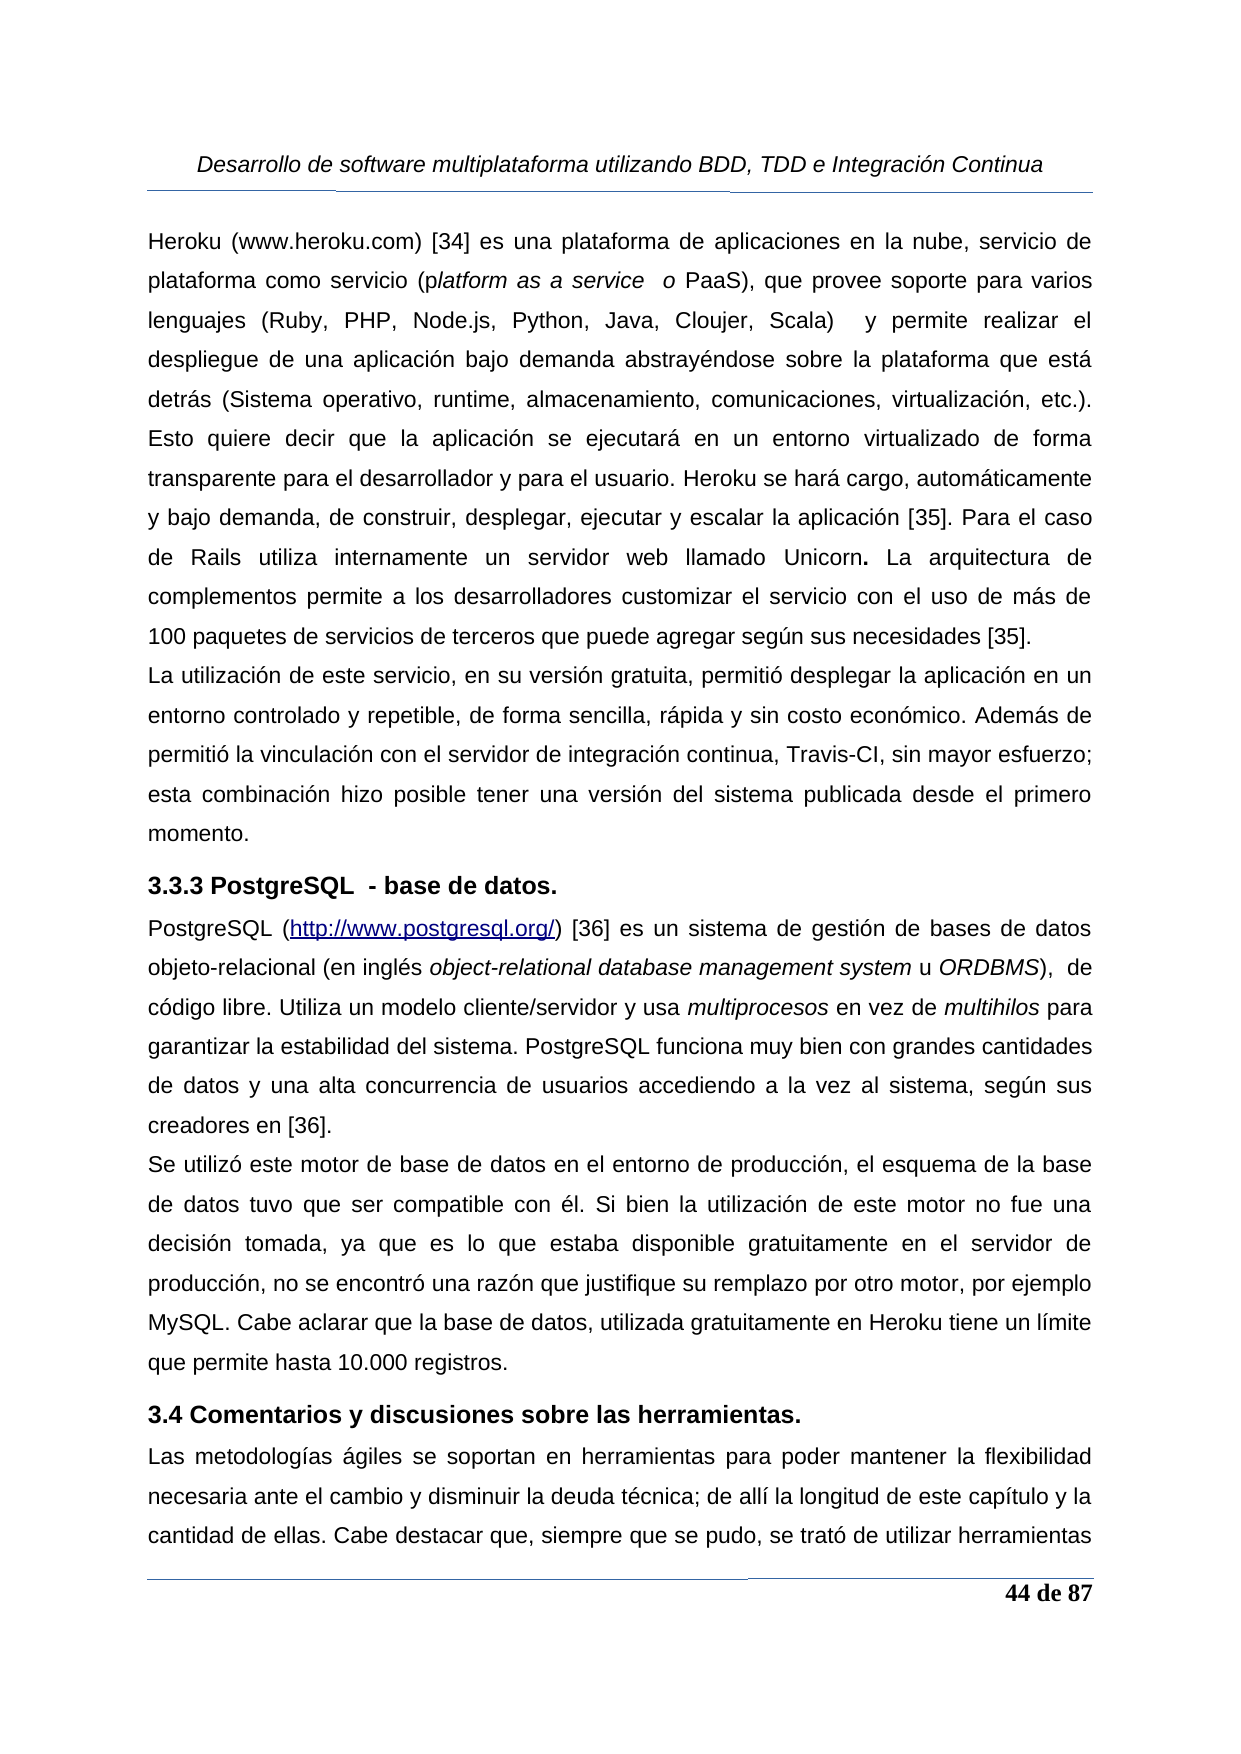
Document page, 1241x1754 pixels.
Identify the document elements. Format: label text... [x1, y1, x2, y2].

text 3.4 Comentarios y discusiones sobre las herramientas. [148, 1400, 1093, 1429]
text Se utilizó este motor de base de datos en el entorno de producción, el esquema de la base de datos tuvo que ser compatible con él. Si bien la utilización de este motor no fue una decisión tomada, ya que es lo que estaba disponible gratuitamente en el servidor de producción, no se encontró una razón que justifique su remplazo por otro motor, por ejemplo MySQL. Cabe aclarar que la base de datos, utilizada gratuitamente en Heroku tiene un límite que permite hasta 10.000 registros. [148, 1151, 1093, 1375]
text La utilización de este servicio, en su versión gratuita, permitió desplegar la aplicación en un entorno controlado y repetible, de forma sencilla, rápida y sin costo económico. Además de permitió la vinculación con el servidor de integración continua, Travis-CI, sin mayor esfuerzo; esta combinación hizo posible tener una versión del sistema publicada desde el primero momento. [148, 662, 1093, 846]
text PostgreSQL (http://www.postgresql.org/) [36] es un sistema de gestión de bases de datos objeto-relacional (en inglés object-relational database management system u ORDBMS), de código libre. Utiliza un modelo cliente/servidor y usa multiprocesos en vez de multihilos para garantizar la estabilidad del sistema. PostgreSQL funciona muy bien con grandes cantidades de datos y una alta concurrencia de usuarios accediendo a la vez al sistema, según sus creadores en [36]. [148, 914, 1093, 1138]
text Las metodologías ágiles se soportan en herramientas para poder mantener la flexibilidad necesaria ante el cambio y disminuir la deuda técnica; de allí la longitud de este capítulo y la cantidad de ellas. Cabe destacar que, siempre que se pudo, se trató de utilizar herramientas [148, 1443, 1093, 1548]
list 3.3.3 PostgreSQL - base de datos. [148, 871, 1093, 900]
text Heroku (www.heroku.com) [34] es una plataforma de aplicaciones en la nube, servicio de plataforma como servicio (platform as a service o PaaS), que provee soporte para varios lenguajes (Ruby, PHP, Node.js, Python, Java, Cloujer, Scala) y permite realizar el despliegue de una aplicación bajo demanda abstrayéndose sobre la plataforma que está detrás (Sistema operativo, runtime, almacenamiento, comunicaciones, virtualización, etc.). Esto quiere decir que la aplicación se ejecutará en un entorno virtualizado de forma transparente para el desarrollador y para el usuario. Heroku se hará cargo, automáticamente y bajo demanda, de construir, desplegar, ejecutar y escalar la aplicación [35]. Para el caso de Rails utiliza internamente un servidor web llamado Unicorn. La arquitectura de complementos permite a los desarrolladores customizar el servicio con el uso de más de 100 paquetes de servicios de terceros que puede agregar según sus necesidades [35]. [148, 228, 1093, 649]
